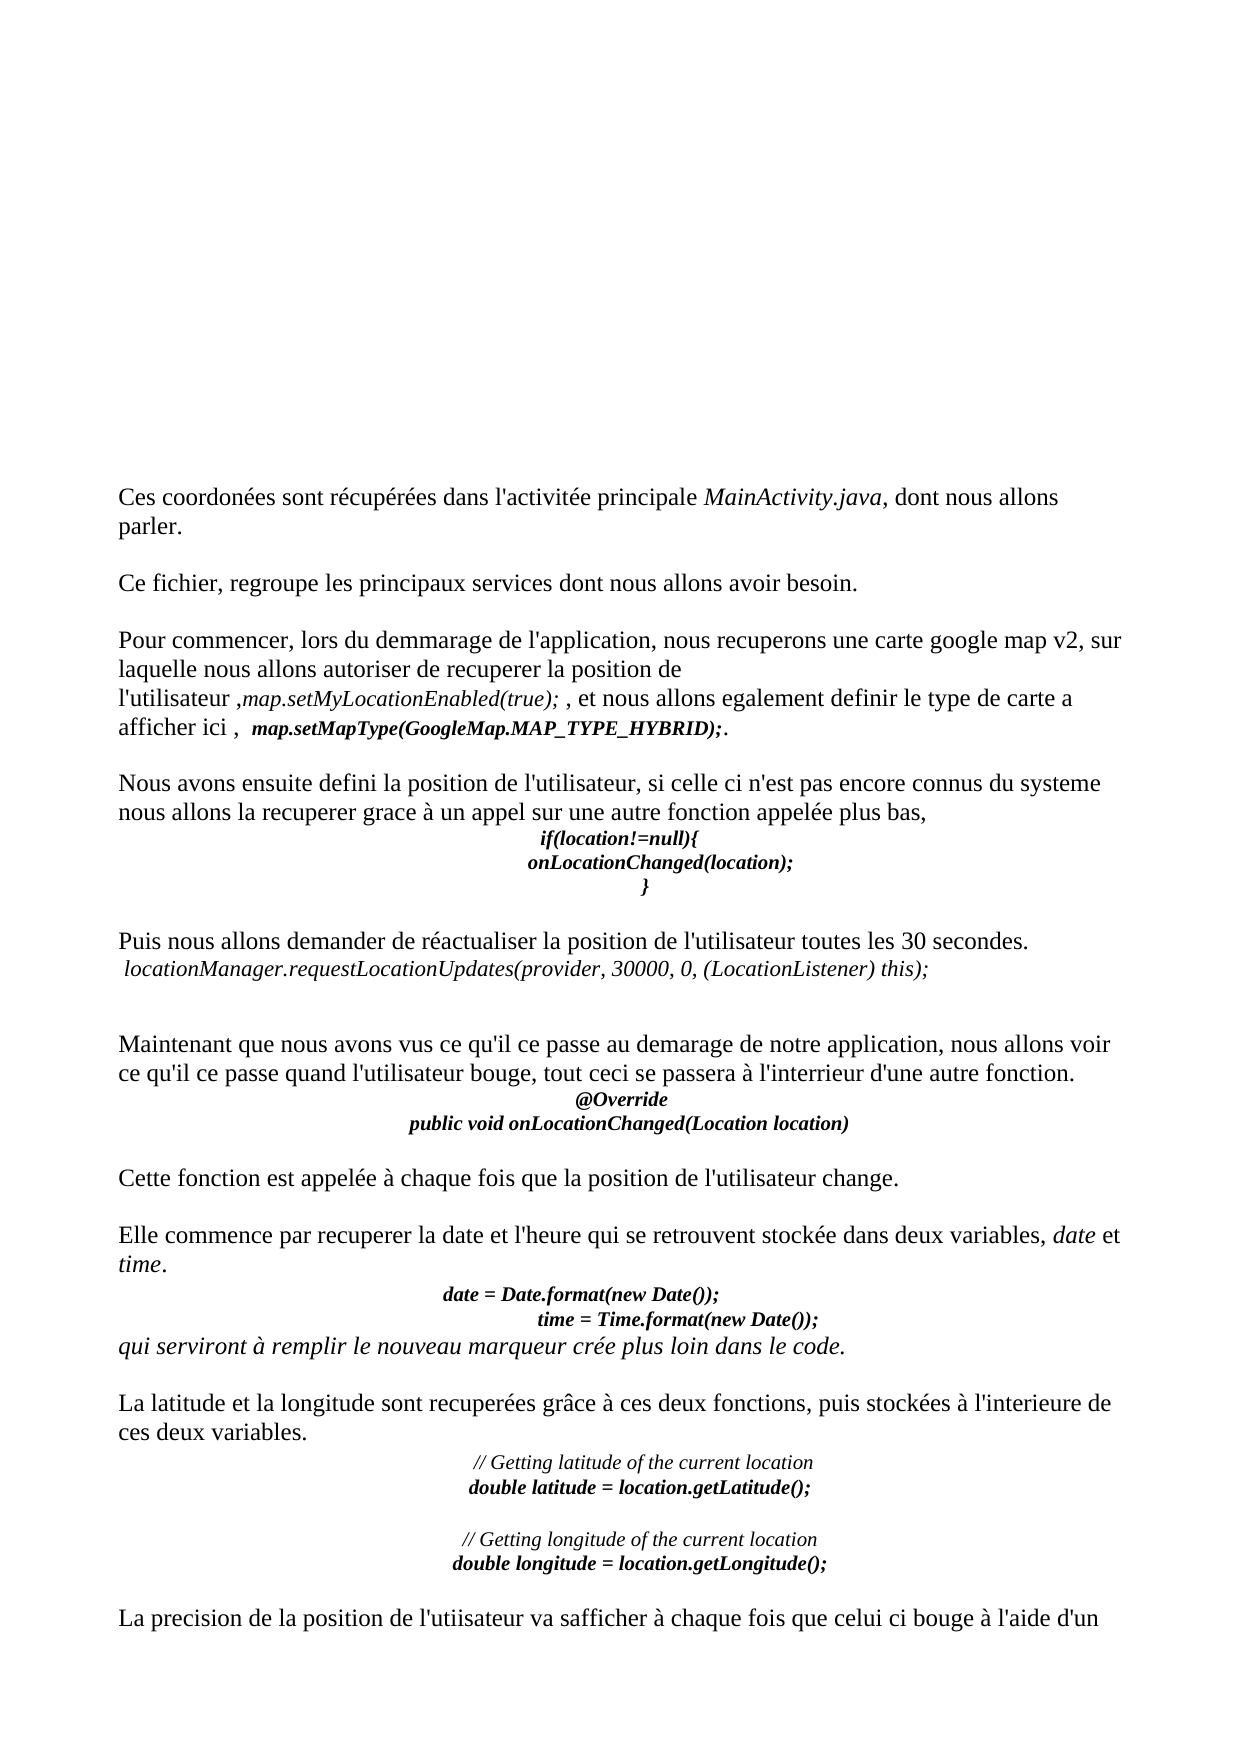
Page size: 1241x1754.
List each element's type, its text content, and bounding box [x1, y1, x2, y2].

text date = Date.format(new Date()); [118, 1278, 1122, 1307]
text La latitude et la longitude sont recuperées grâce à ces deux fonctions, puis stockées à l'interieure de ces deux variables. [118, 1388, 1122, 1446]
text public void onLocationChanged(Location location) [118, 1111, 1122, 1135]
text @Override [118, 1087, 1122, 1111]
text time = Time.format(new Date()); [118, 1307, 1122, 1331]
text Nous avons ensuite defini la position de l'utilisateur, si celle ci n'est pas encore connus du systeme nous allons la recuperer grace à un appel sur une autre fonction appelée plus bas, [118, 768, 1122, 826]
text // Getting latitude of the current location [118, 1446, 1122, 1474]
text double latitude = location.getLatitude(); [118, 1474, 1122, 1499]
text if(location!=null){ [118, 826, 1122, 850]
text onLocationChanged(location); [118, 850, 1122, 874]
text double longitude = location.getLongitude(); [118, 1551, 1122, 1575]
text } [118, 874, 1122, 898]
text Ces coordonées sont récupérées dans l'activitée principale MainActivity.java, dont nous allons parler. [118, 482, 1122, 568]
text Maintenant que nous avons vus ce qu'il ce passe au demarage de notre application, nous allons voir ce qu'il ce passe quand l'utilisateur bouge, tout ceci se passera à l'interrieur d'une autre fonction. [118, 1029, 1122, 1087]
text // Getting longitude of the current location [118, 1527, 1122, 1551]
text La precision de la position de l'utiisateur va safficher à chaque fois que celui ci bouge à l'aide d'un [118, 1603, 1122, 1632]
text qui serviront à remplir le nouveau marqueur crée plus loin dans le code. [118, 1331, 1122, 1388]
text Puis nous allons demander de réactualiser la position de l'utilisateur toutes les 30 secondes. locationManager.requestLocationUpdates(provider, 30000, 0, (LocationListener) this); [118, 926, 1122, 981]
text Elle commence par recuperer la date et l'heure qui se retrouvent stockée dans deux variables, date et time. [118, 1221, 1122, 1278]
text Cette fonction est appelée à chaque fois que la position de l'utilisateur change. [118, 1163, 1122, 1221]
text Ce fichier, regroupe les principaux services dont nous allons avoir besoin. Pour commencer, lors du demmarage de l'application, nous recuperons une carte google map v2, sur laquelle nous allons autoriser de recuperer la position de l'utilisateur ,map.setMyLocationEnabled(true); , et nous allons egalement definir le type de carte a afficher ici , map.setMapType(GoogleMap.MAP_TYPE_HYBRID);. [118, 568, 1122, 768]
